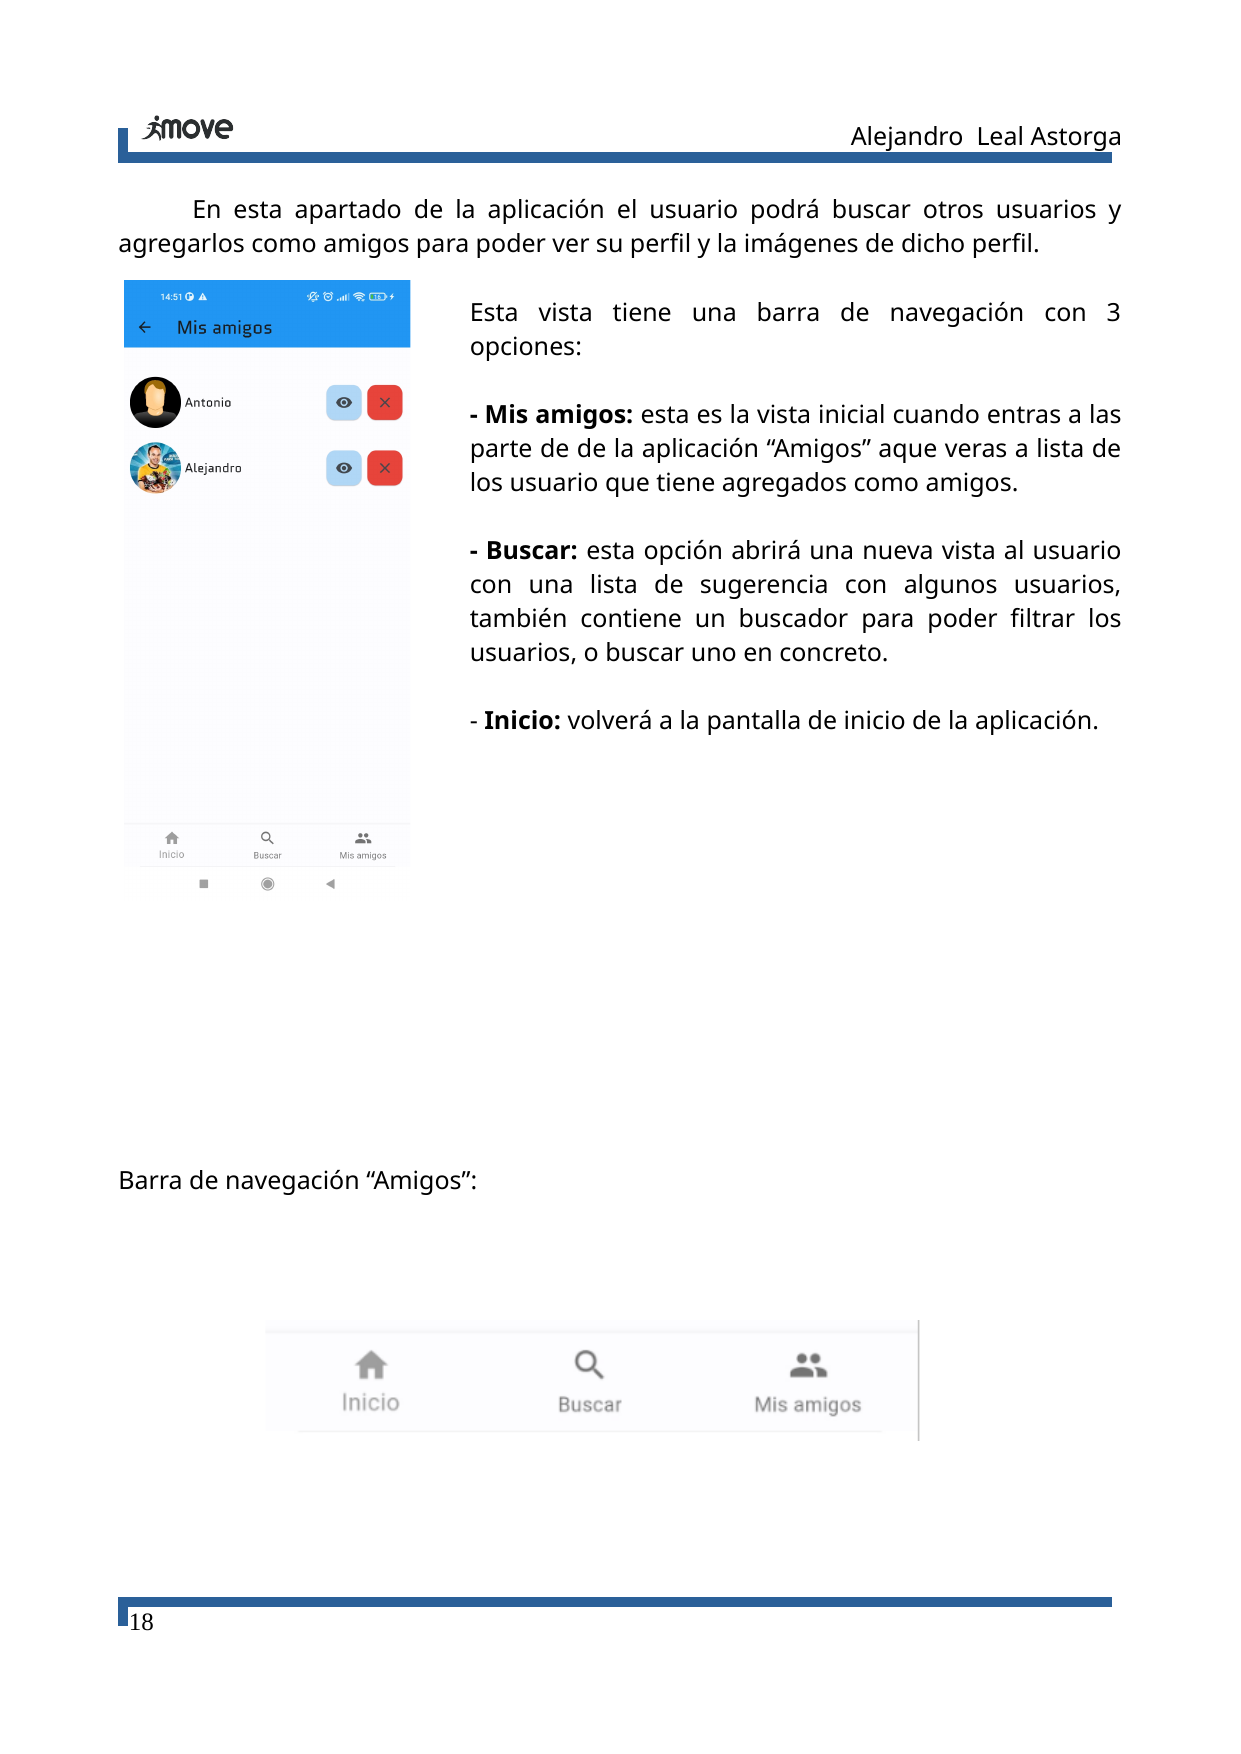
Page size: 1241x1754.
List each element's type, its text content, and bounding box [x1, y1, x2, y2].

text - Buscar: esta opción abrirá una nueva vista al usuario con una lista de sugerencia con algunos usuarios, también contiene un buscador para poder filtrar los usuarios, o buscar uno en concreto. [411, 533, 1122, 669]
text - Mis amigos: esta es la vista inicial cuando entras a las parte de de la aplicación “Amigos” aque veras a lista de los usuario que tiene agregados como amigos. [411, 396, 1122, 499]
text Barra de navegación “Amigos”: [118, 1162, 1122, 1197]
picture [124, 280, 411, 901]
text Esta vista tiene una barra de navegación con 3 opciones: [411, 294, 1122, 362]
text - Inicio: volverá a la pantalla de inicio de la aplicación. [411, 703, 1122, 737]
picture [265, 1320, 921, 1441]
text En esta apartado de la aplicación el usuario podrá buscar otros usuarios y agregarlos como amigos para poder ver su perfil y la imágenes de dicho perfil. [118, 192, 1122, 260]
picture [140, 113, 234, 141]
